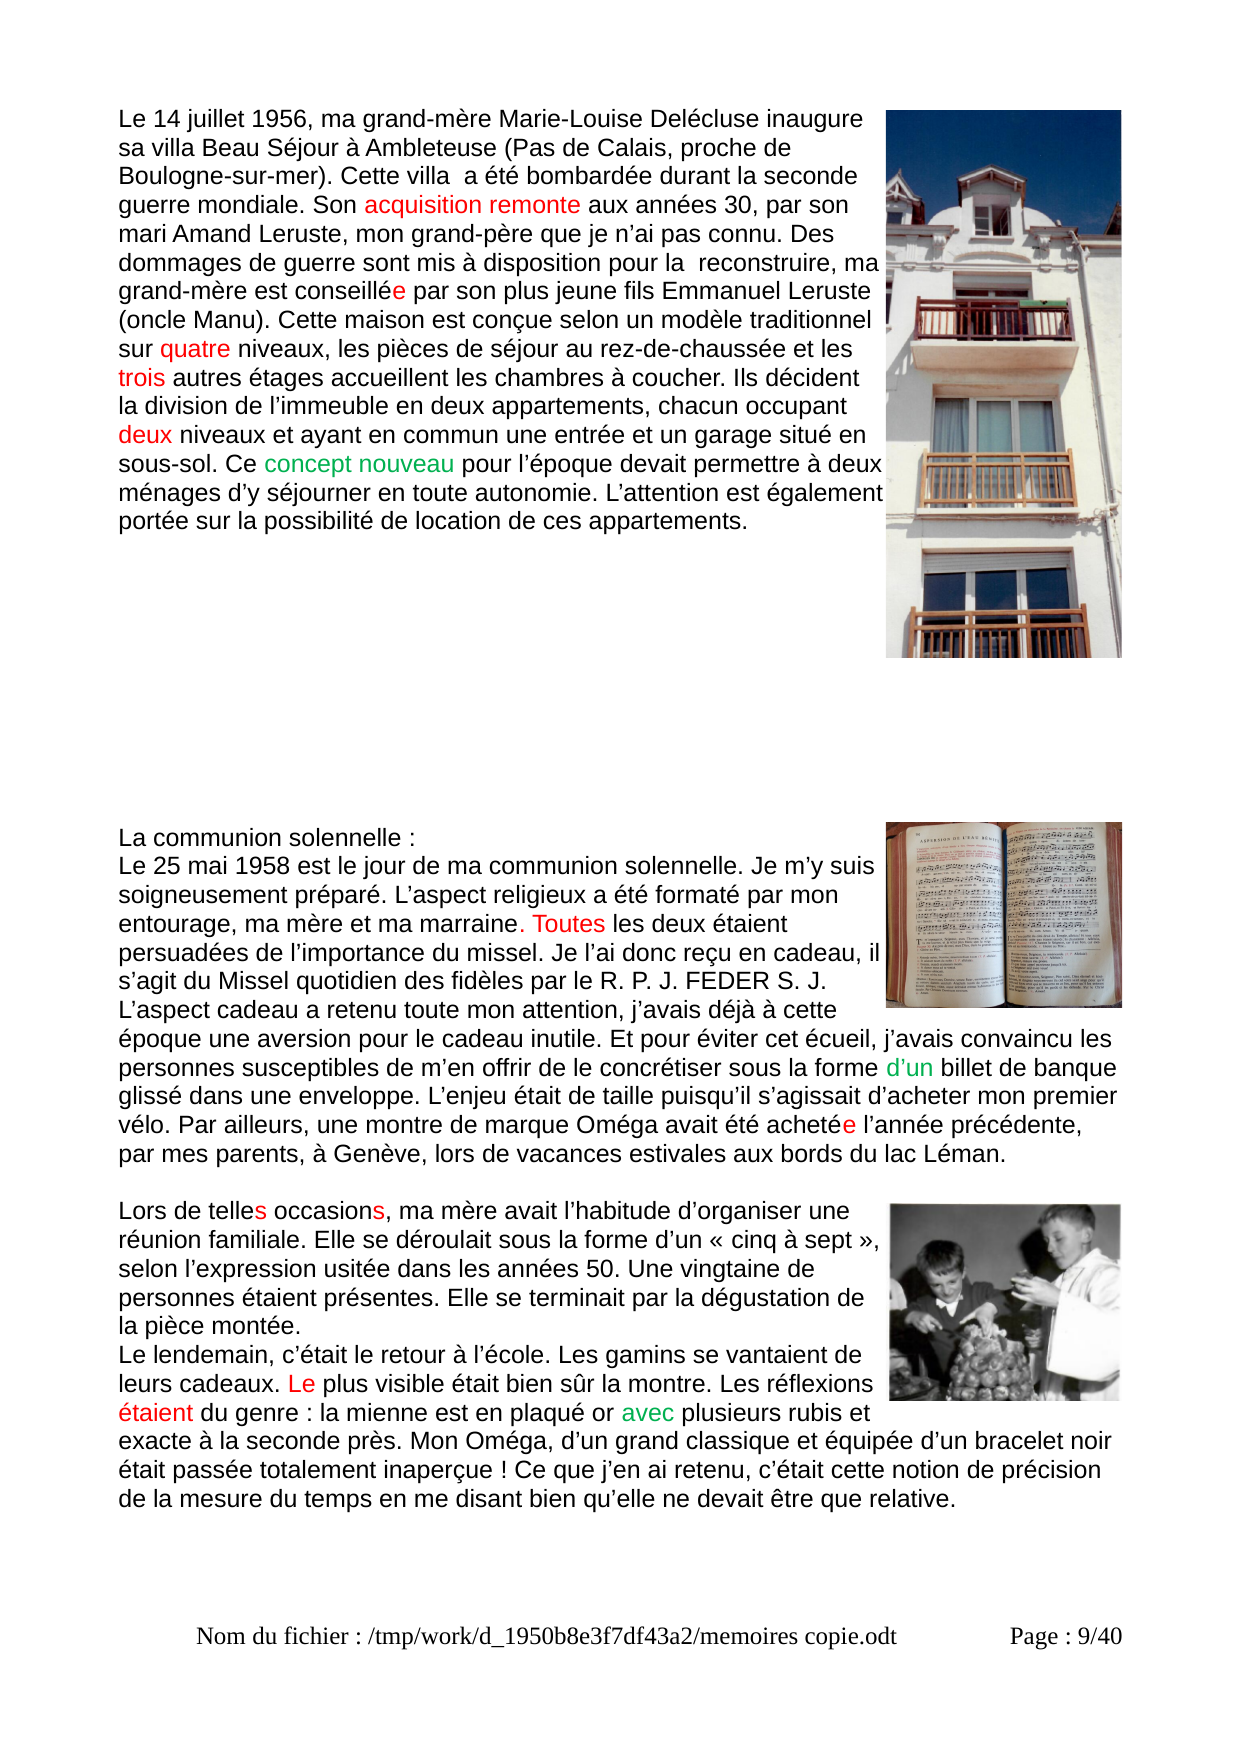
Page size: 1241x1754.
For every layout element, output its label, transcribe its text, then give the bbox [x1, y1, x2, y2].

text La communion solennelle : [118, 822, 885, 851]
text Illustration 14: Régis et Bernard Leruste [886, 1180, 1122, 1203]
text Le lendemain, c’était le retour à l’école. Les gamins se vantaient de leurs cadeaux. Le plus visible était bien sûr la montre. Les réflexions étaient du genre : la mienne est en plaqué or avec plusieurs rubis et exacte à la seconde près. Mon Oméga, d’un grand classique et équipée d’un bracelet noir était passée totalement inaperçue ! Ce que j’en ai retenu, c’était cette notion de précision de la mesure du temps en me disant bien qu’elle ne devait être que relative. [118, 1340, 1122, 1512]
text Le 14 juillet 1956, ma grand-mère Marie-Louise Delécluse inaugure sa villa Beau Séjour à Ambleteuse (Pas de Calais, proche de Boulogne-sur-mer). Cette villa a été bombardée durant la seconde guerre mondiale. Son acquisition remonte aux années 30, par son mari Amand Leruste, mon grand-père que je n’ai pas connu. Des dommages de guerre sont mis à disposition pour la reconstruire, ma grand-mère est conseillée par son plus jeune fils Emmanuel Leruste (oncle Manu). Cette maison est conçue selon un modèle traditionnel sur quatre niveaux, les pièces de séjour au rez-de-chaussée et les trois autres étages accueillent les chambres à coucher. Ils décident la division de l’immeuble en deux appartements, chacun occupant deux niveaux et ayant en commun une entrée et un garage situé en sous-sol. Ce concept nouveau pour l’époque devait permettre à deux ménages d’y séjourner en toute autonomie. L’attention est également portée sur la possibilité de location de ces appartements. [118, 104, 886, 535]
text L’aspect cadeau a retenu toute mon attention, j’avais déjà à cette époque une aversion pour le cadeau inutile. Et pour éviter cet écueil, j’avais convaincu les personnes susceptibles de m’en offrir de le concrétiser sous la forme d’un billet de banque glissé dans une enveloppe. L’enjeu était de taille puisqu’il s’agissait d’acheter mon premier vélo. Par ailleurs, une montre de marque Oméga avait été achetée l’année précédente, par mes parents, à Genève, lors de vacances estivales aux bords du lac Léman. [118, 995, 1122, 1167]
text Le 25 mai 1958 est le jour de ma communion solennelle. Je m’y suis soigneusement préparé. L’aspect religieux a été formaté par mon entourage, ma mère et ma marraine. Toutes les deux étaient persuadées de l’importance du missel. Je l’ai donc reçu en cadeau, il s’agit du Missel quotidien des fidèles par le R. P. J. FEDER S. J. [118, 851, 885, 995]
text Illustration 13: Villa Beau Séjour [886, 87, 1122, 110]
text Lors de telles occasions, ma mère avait l’habitude d’organiser une réunion familiale. Elle se déroulait sous la forme d’un « cinq à sept », selon l’expression usitée dans les années 50. Une vingtaine de personnes étaient présentes. Elle se terminait par la dégustation de la pièce montée. [118, 1196, 886, 1340]
